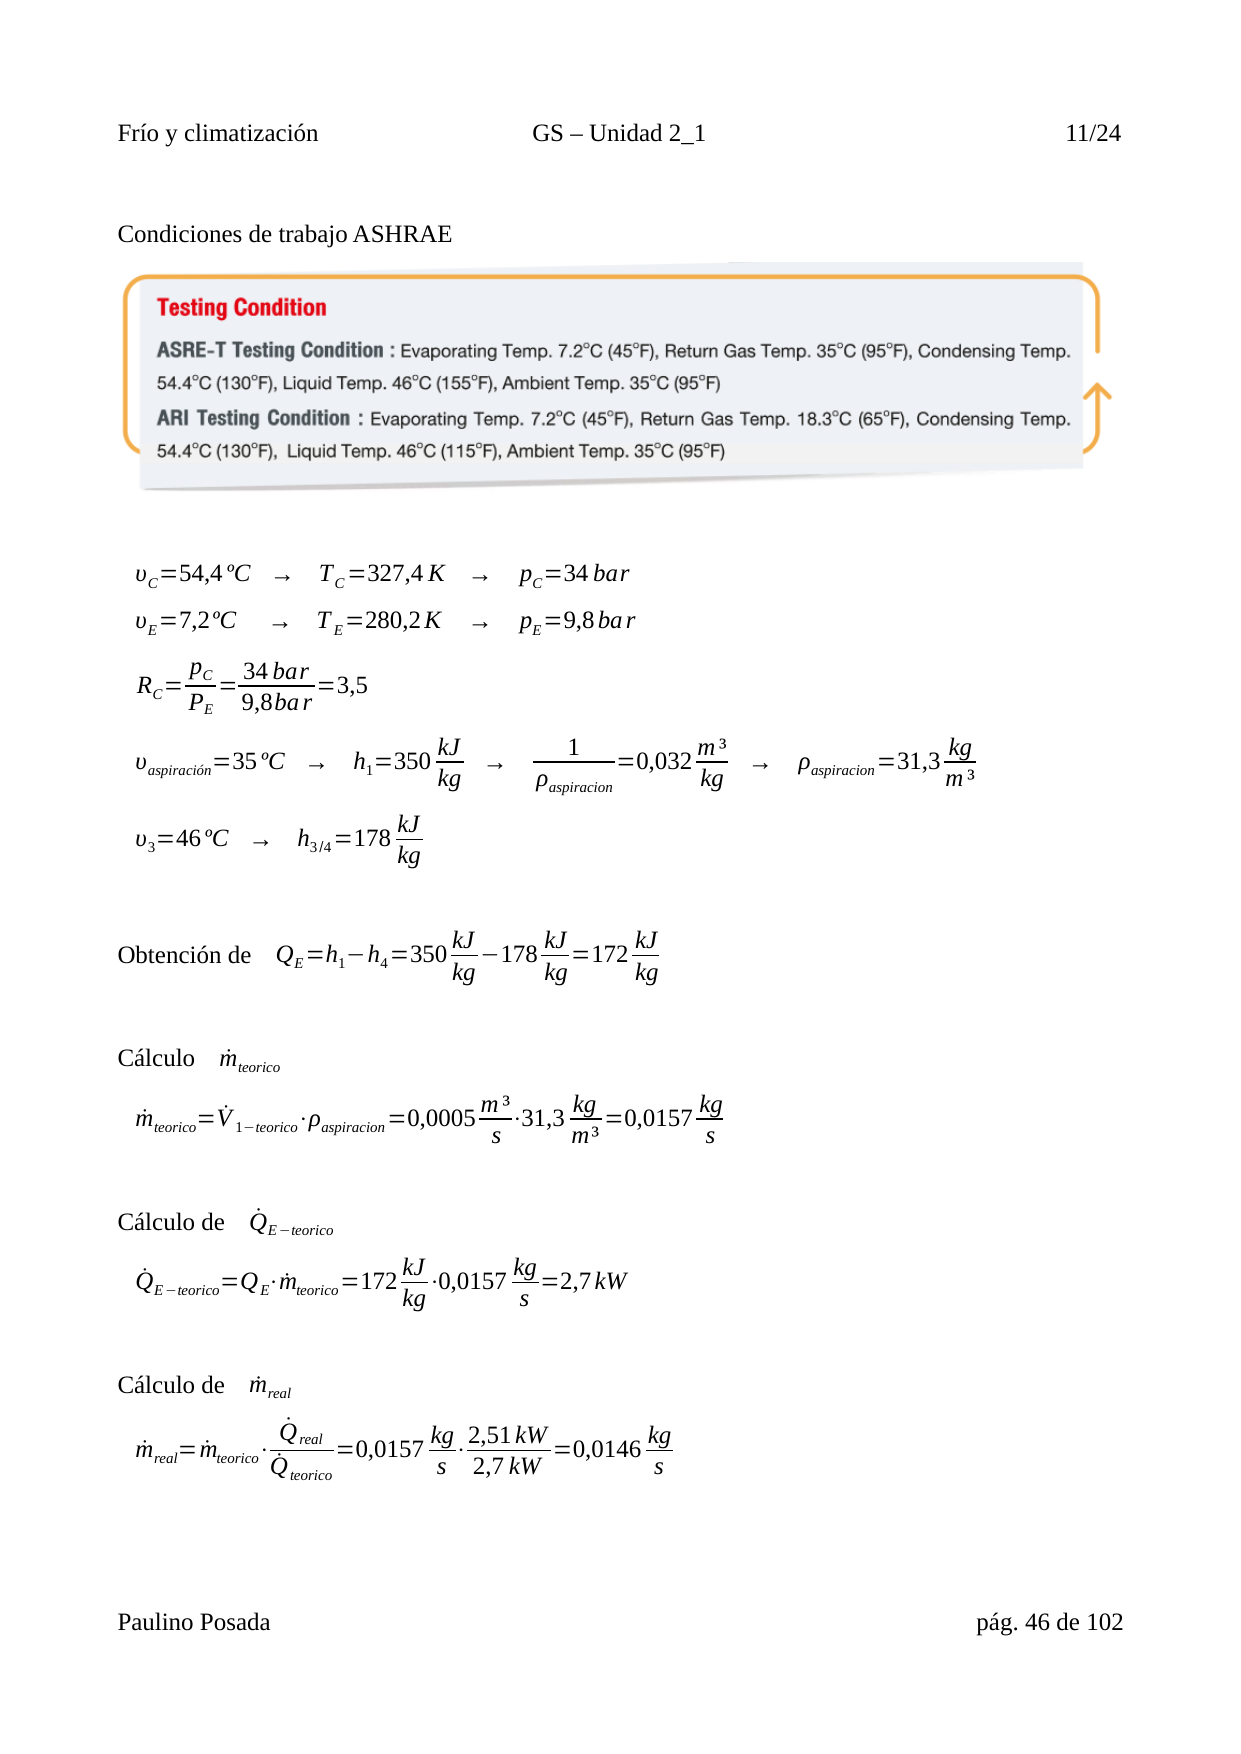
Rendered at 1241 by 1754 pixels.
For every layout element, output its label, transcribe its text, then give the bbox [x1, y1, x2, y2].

text Cálculo [117, 1043, 1123, 1076]
text → → [117, 559, 1123, 591]
text Obtención de [117, 927, 1123, 986]
text → [117, 810, 1123, 869]
text Cálculo de [117, 1207, 1123, 1239]
text Condiciones de trabajo ASHRAE [117, 219, 1123, 248]
text Cálculo de [117, 1370, 1123, 1402]
text → → → [117, 733, 1123, 796]
text → → [117, 606, 1123, 638]
picture [118, 262, 1123, 502]
